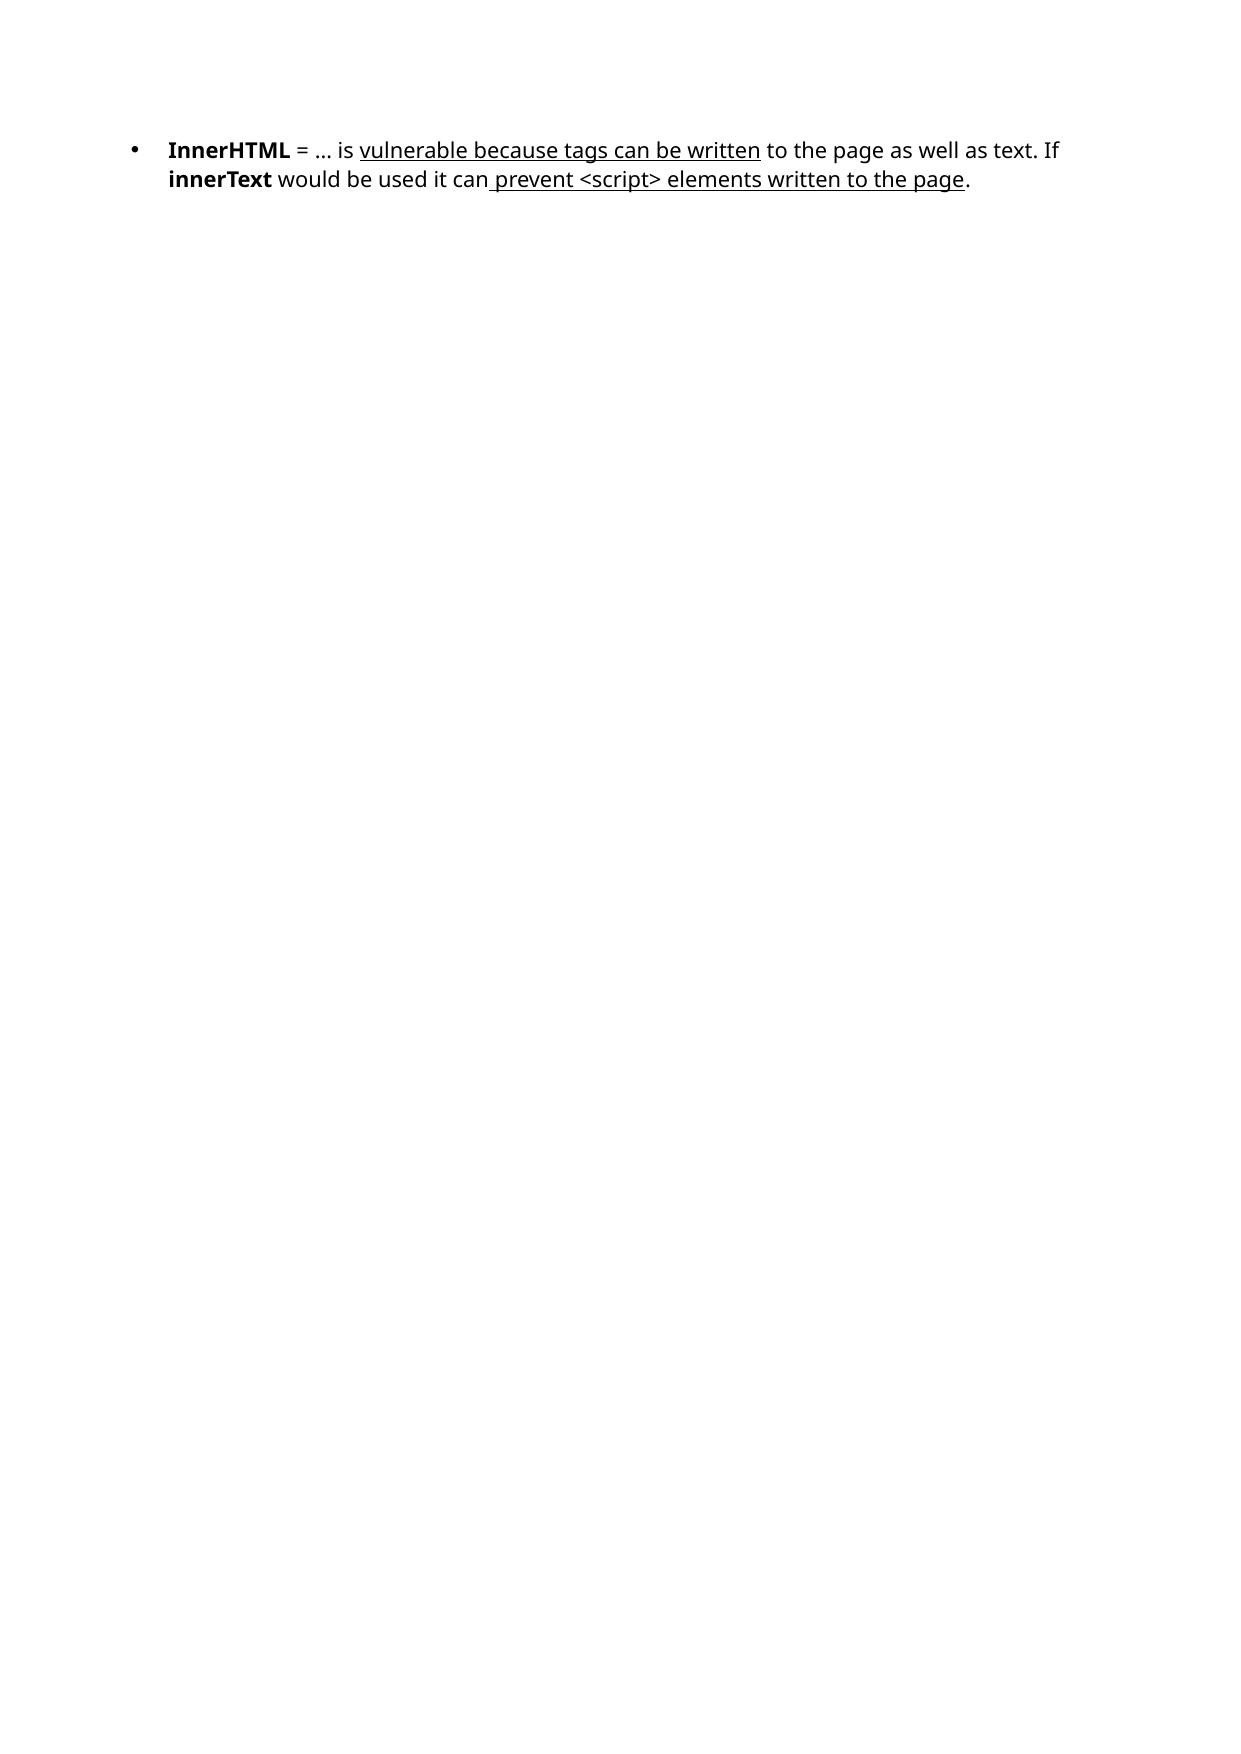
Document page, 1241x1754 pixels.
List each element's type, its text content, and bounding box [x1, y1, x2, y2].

list InnerHTML = … is vulnerable because tags can be written to the page as well as text. If innerText would be used it can prevent <script> elements written to the page. [131, 135, 1147, 194]
